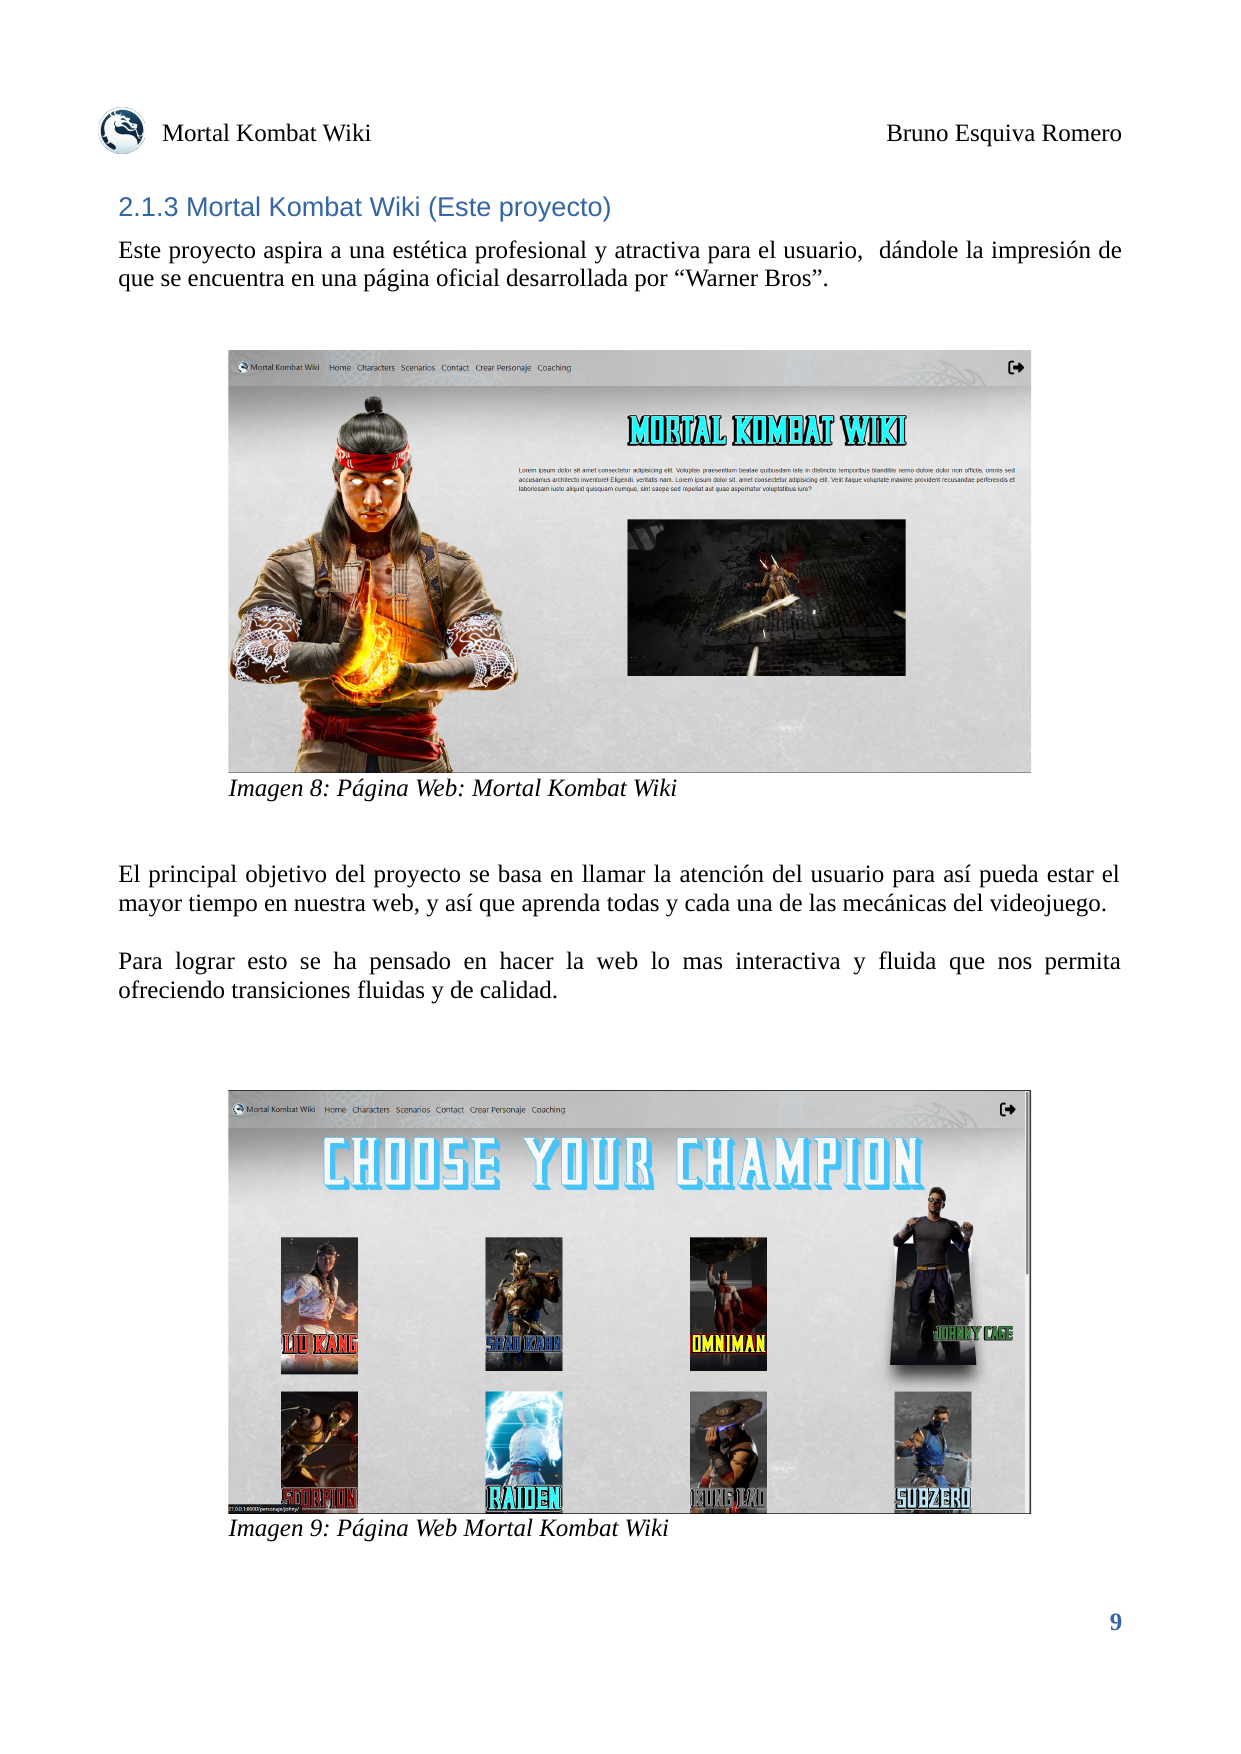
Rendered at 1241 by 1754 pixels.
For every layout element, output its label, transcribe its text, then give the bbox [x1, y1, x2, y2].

text Imagen 9: Página Web Mortal Kombat Wiki [228, 1103, 1031, 1542]
text Este proyecto aspira a una estética profesional y atractiva para el usuario, dándole la impresión de que se encuentra en una página oficial desarrollada por “Warner Bros”. [118, 235, 1122, 292]
picture [98, 107, 145, 154]
text Imagen 8: Página Web: Mortal Kombat Wiki [228, 773, 1031, 802]
picture [1004, 1090, 1032, 1514]
text El principal objetivo del proyecto se basa en llamar la atención del usuario para así pueda estar el mayor tiempo en nuestra web, y así que aprenda todas y cada una de las mecánicas del videojuego. [118, 859, 1122, 917]
subtitle 2.1.3 Mortal Kombat Wiki (Este proyecto) [118, 191, 1122, 222]
picture [228, 350, 1032, 773]
text Para lograr esto se ha pensado en hacer la web lo mas interactiva y fluida que nos permita ofreciendo transiciones fluidas y de calidad. [118, 946, 1122, 1004]
